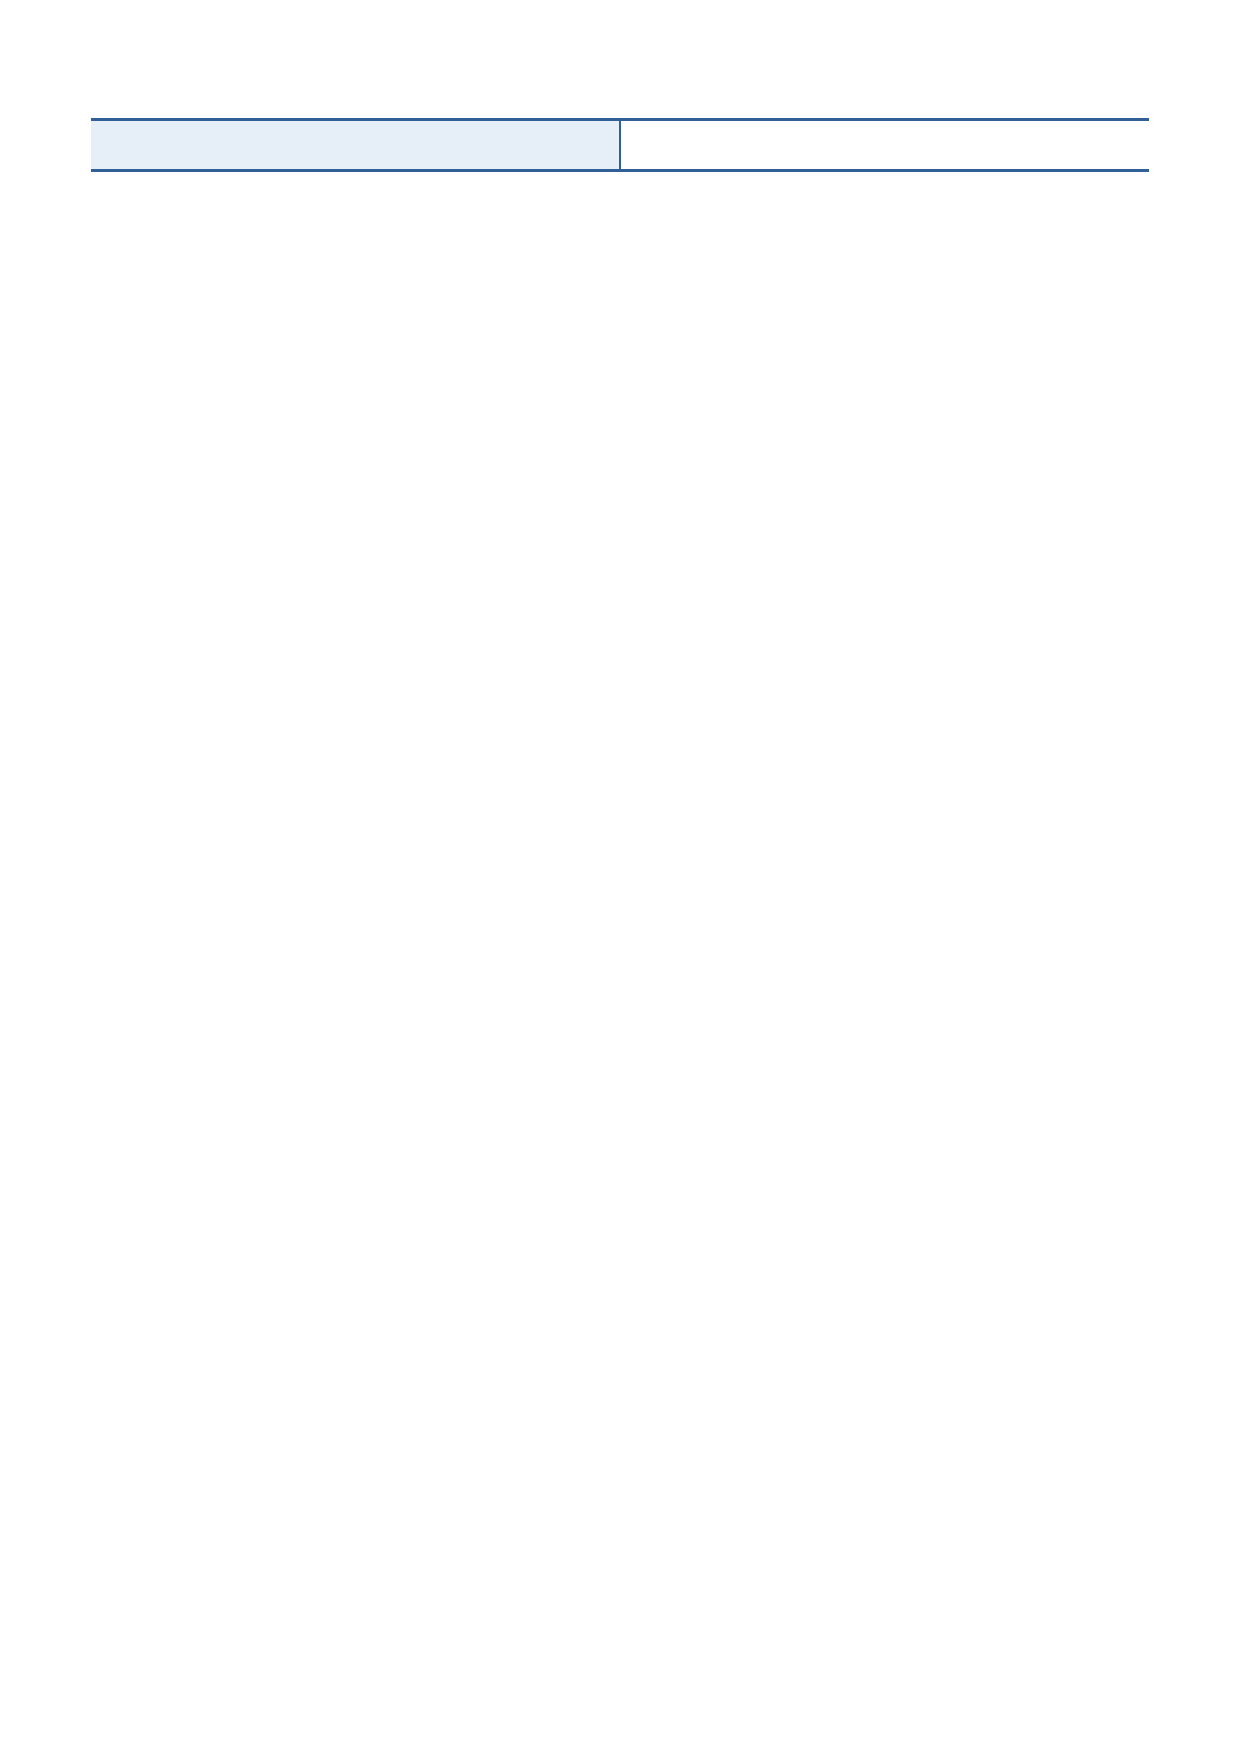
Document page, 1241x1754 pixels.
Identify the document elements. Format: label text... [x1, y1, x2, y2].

table_header #keyword [91, 121, 619, 169]
table_header #급행열차 [621, 121, 1149, 169]
